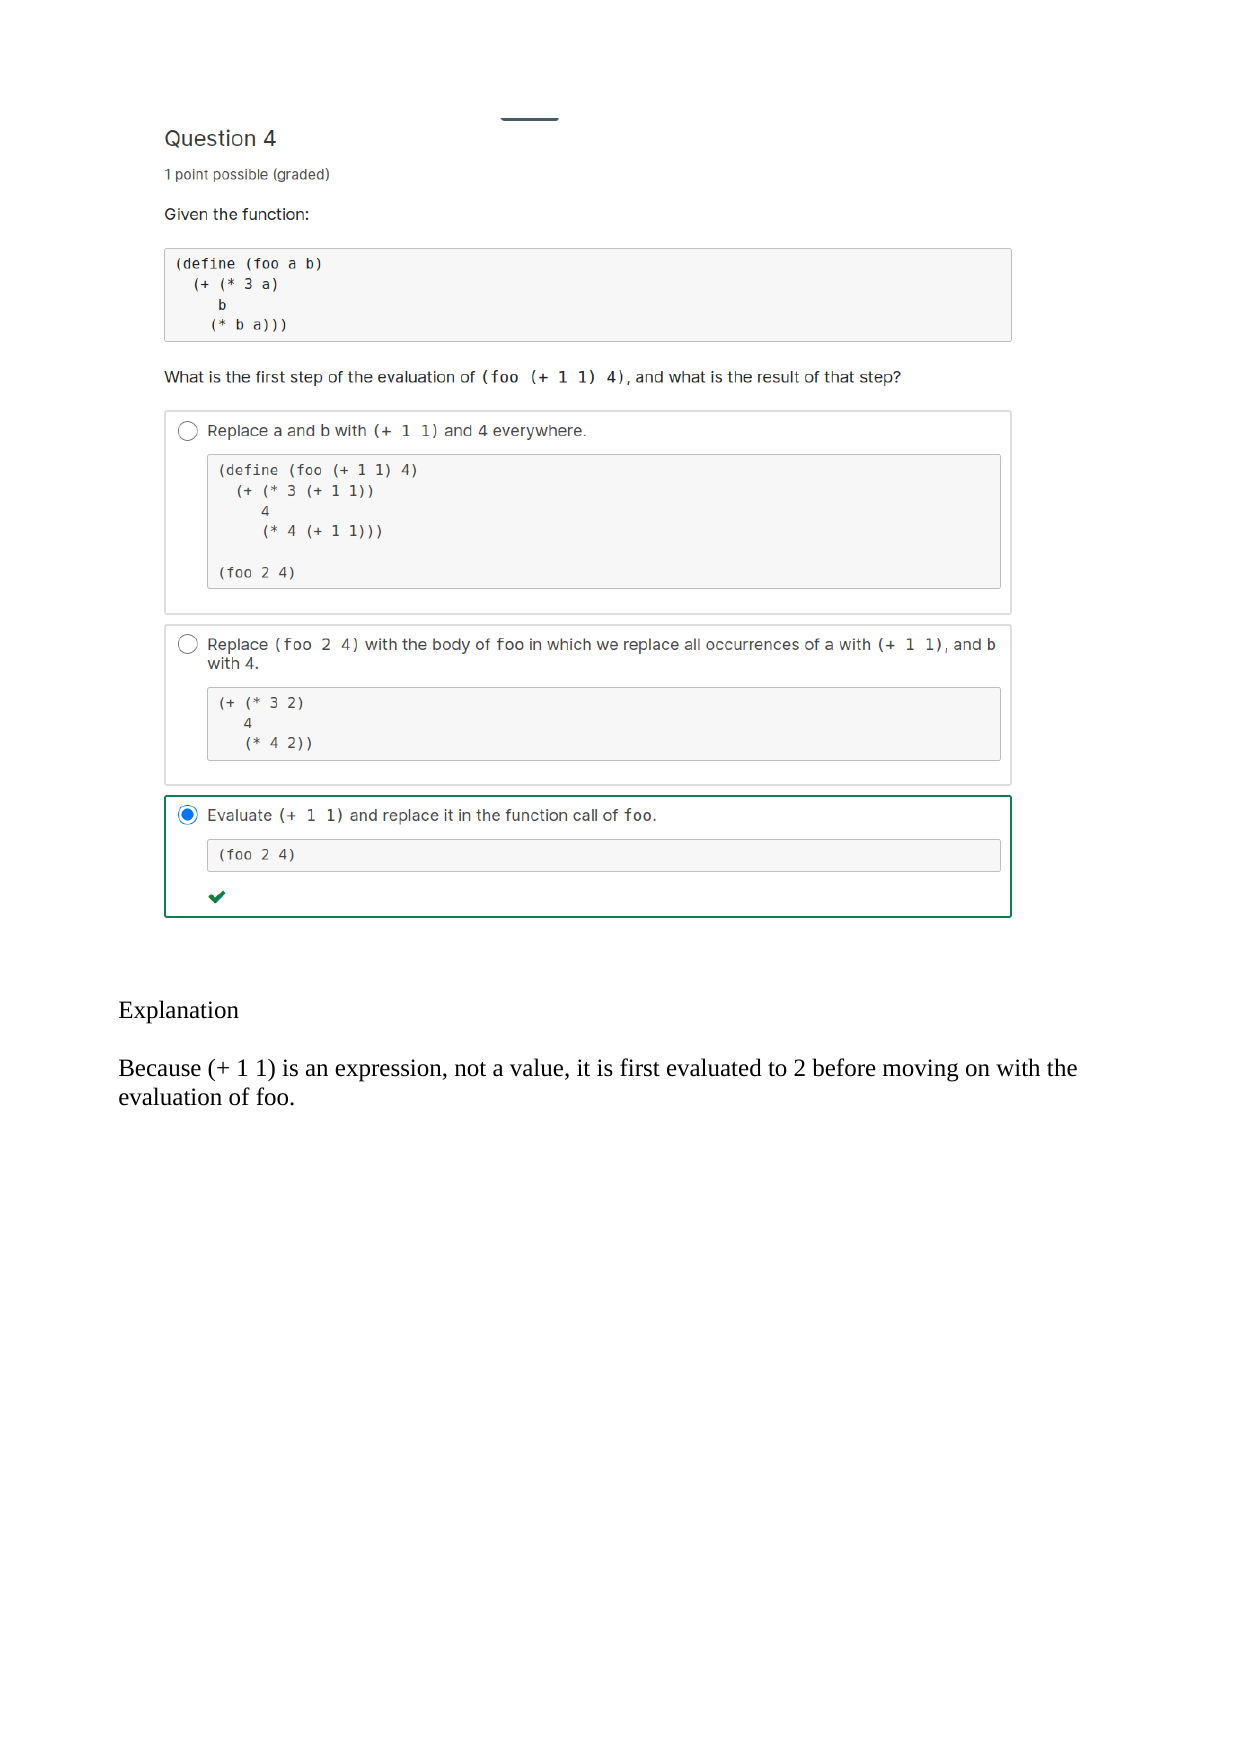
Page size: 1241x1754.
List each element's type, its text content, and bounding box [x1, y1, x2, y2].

picture [118, 118, 1123, 939]
text Explanation [118, 996, 1122, 1024]
text Because (+ 1 1) is an expression, not a value, it is first evaluated to 2 before moving on with the evaluation of foo. [118, 1053, 1122, 1111]
